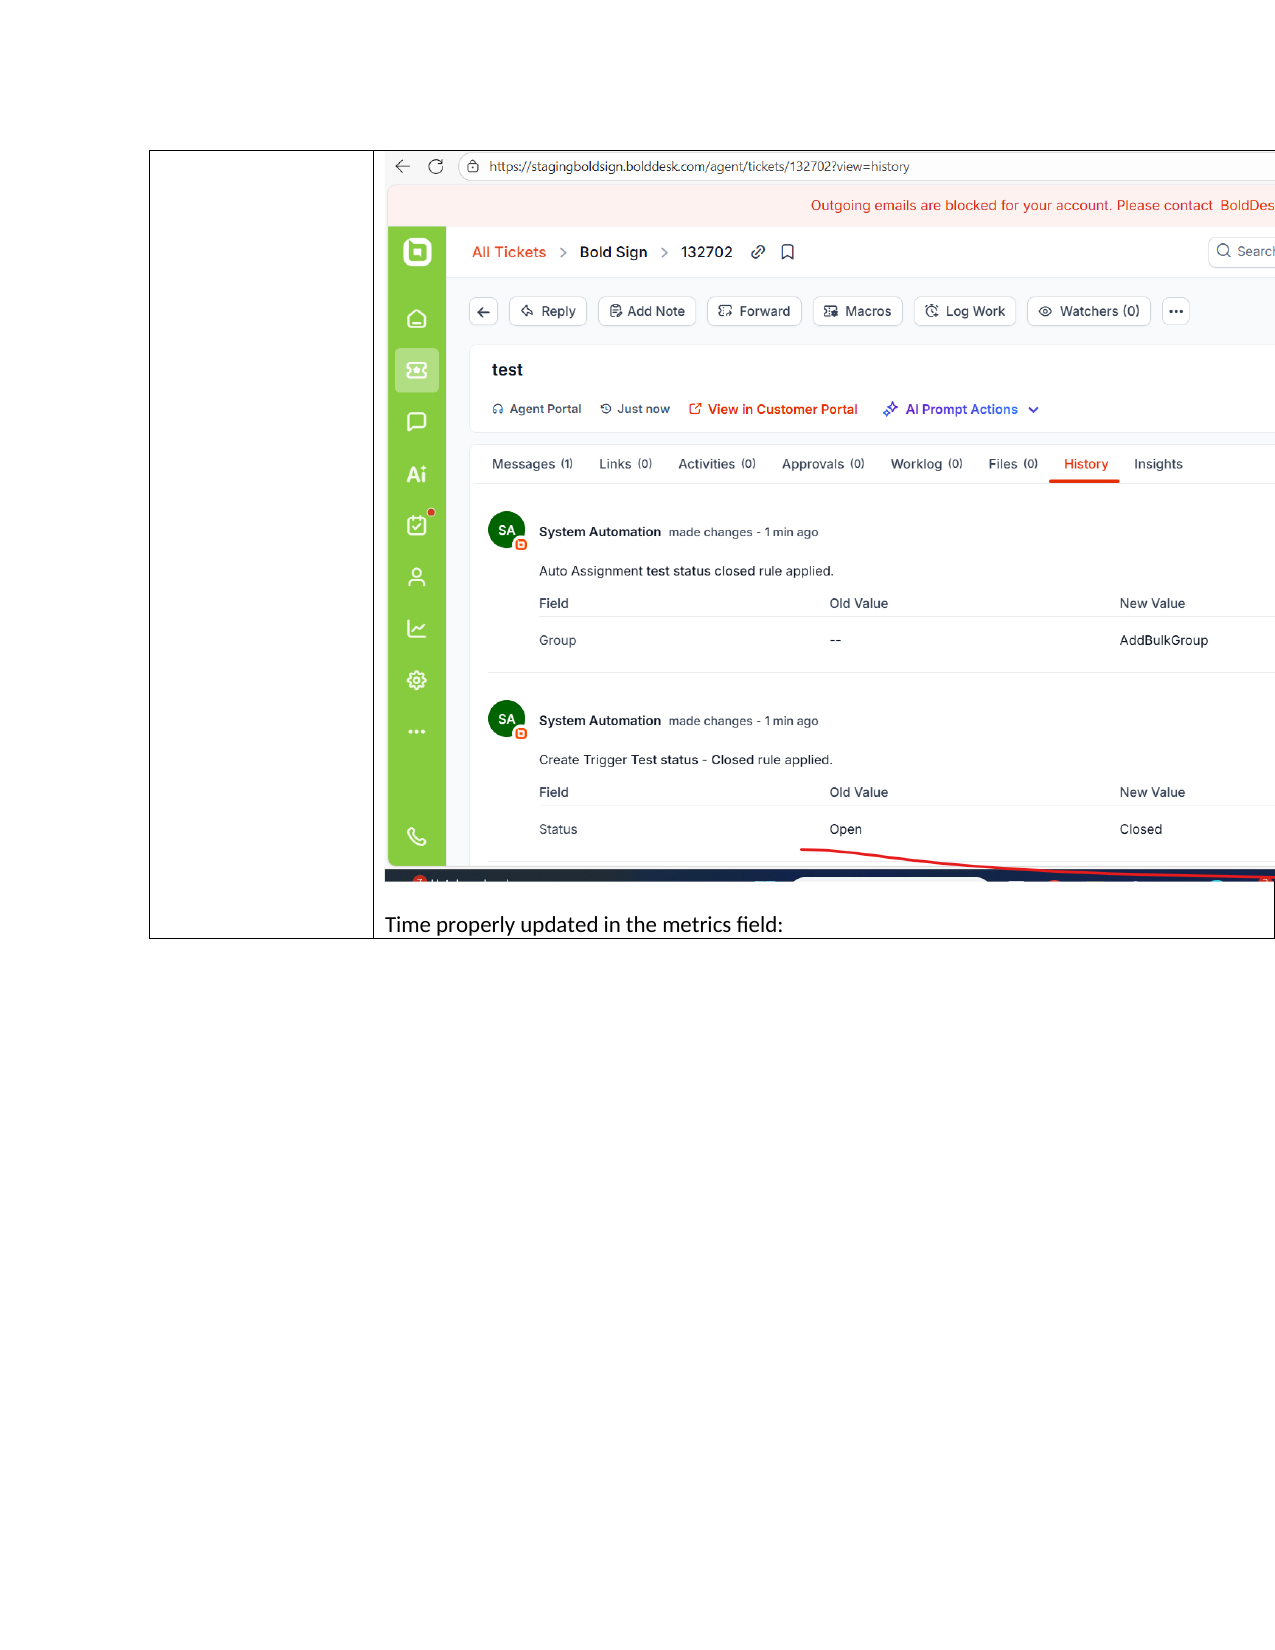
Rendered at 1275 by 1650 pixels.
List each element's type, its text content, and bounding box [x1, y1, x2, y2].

table_cell Ensure create ticket trigger case For status change. And ensure “Full resolution time” updated in the insights tab correctly. [150, 151, 373, 938]
table_cell Automation trigger case: Automation rule applied: Time properly updated in the metrics field: [374, 151, 1274, 938]
